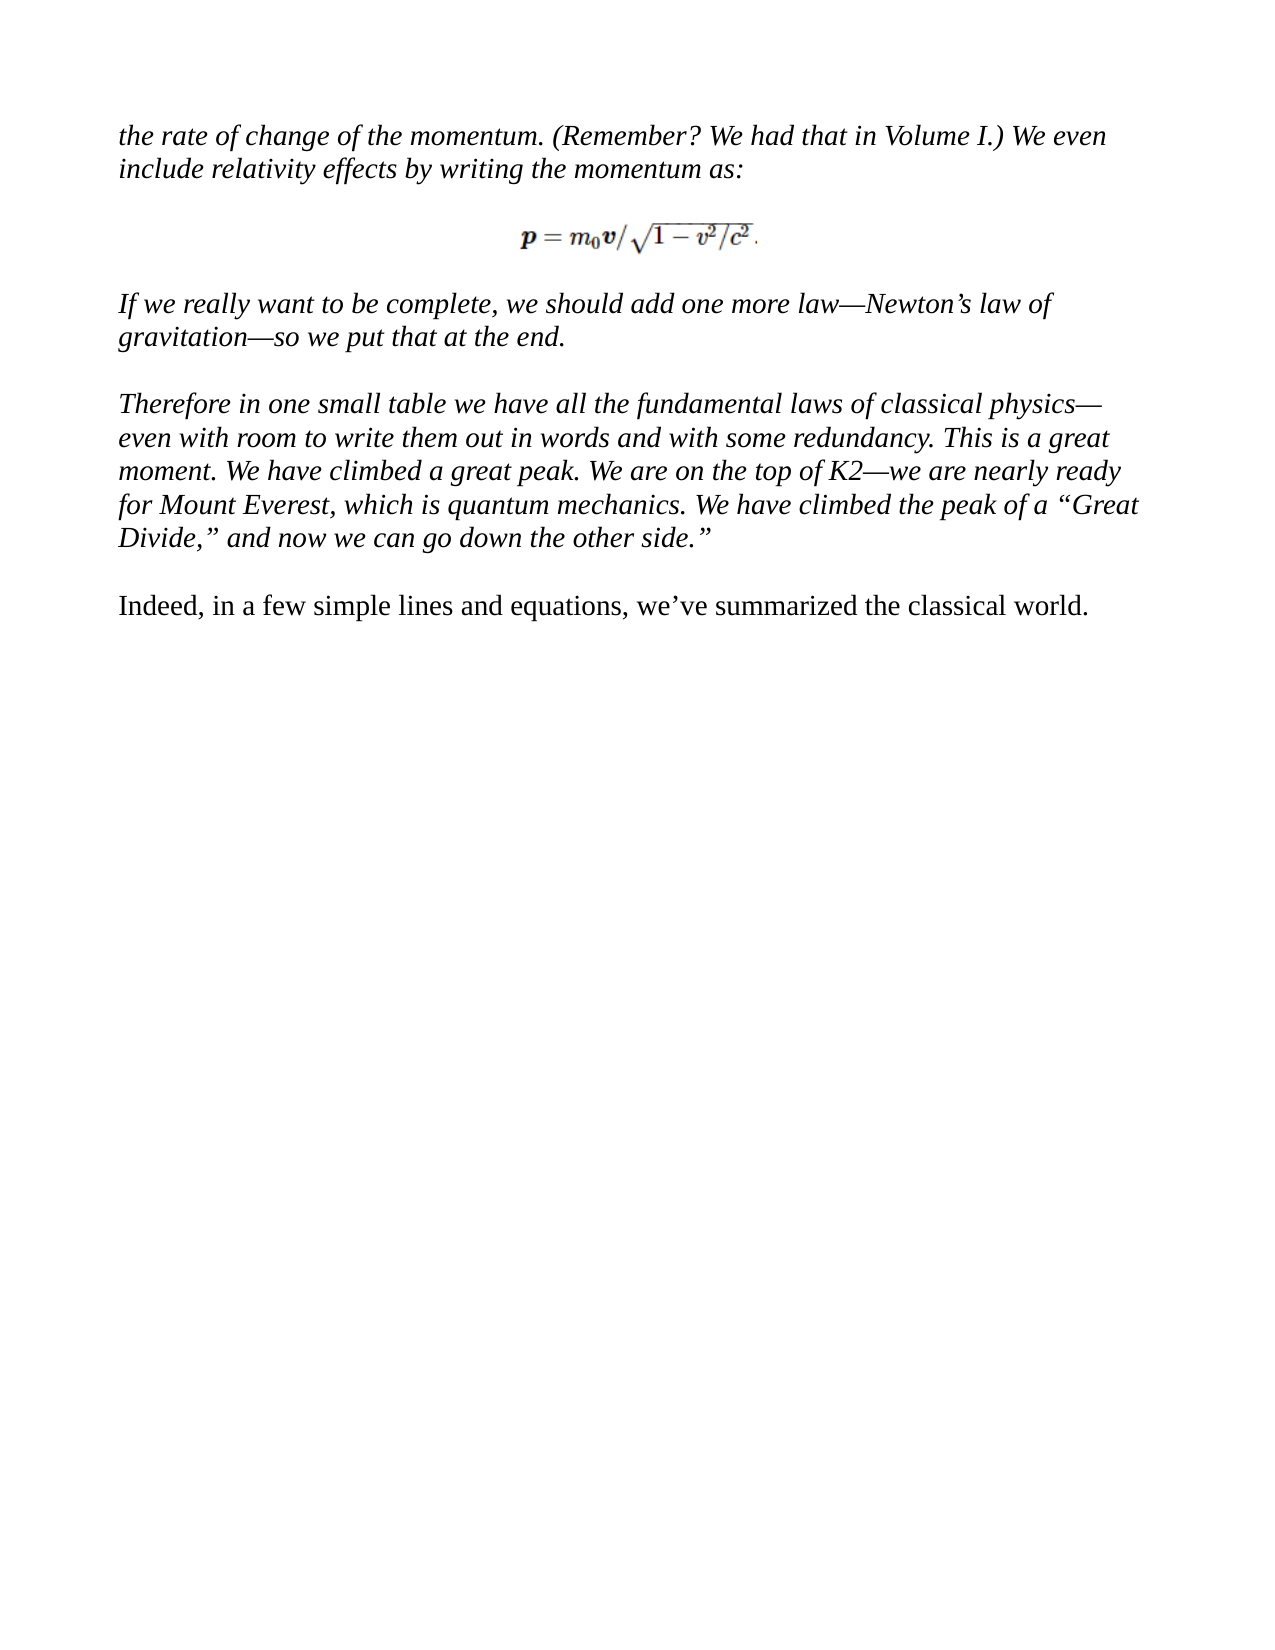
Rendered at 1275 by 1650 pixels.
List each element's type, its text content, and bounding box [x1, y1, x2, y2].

text the rate of change of the momentum. (Remember? We had that in Volume I.) We even include relativity effects by writing the momentum as: [118, 118, 1157, 185]
text If we really want to be complete, we should add one more law—Newton’s law of gravitation—so we put that at the end. [118, 286, 1157, 353]
picture [518, 218, 757, 264]
text Indeed, in a few simple lines and equations, we’ve summarized the classical world. [118, 588, 1157, 621]
text Therefore in one small table we have all the fundamental laws of classical physics—even with room to write them out in words and with some redundancy. This is a great moment. We have climbed a great peak. We are on the top of K2—we are nearly ready for Mount Everest, which is quantum mechanics. We have climbed the peak of a “Great Divide,” and now we can go down the other side.” [118, 386, 1157, 554]
